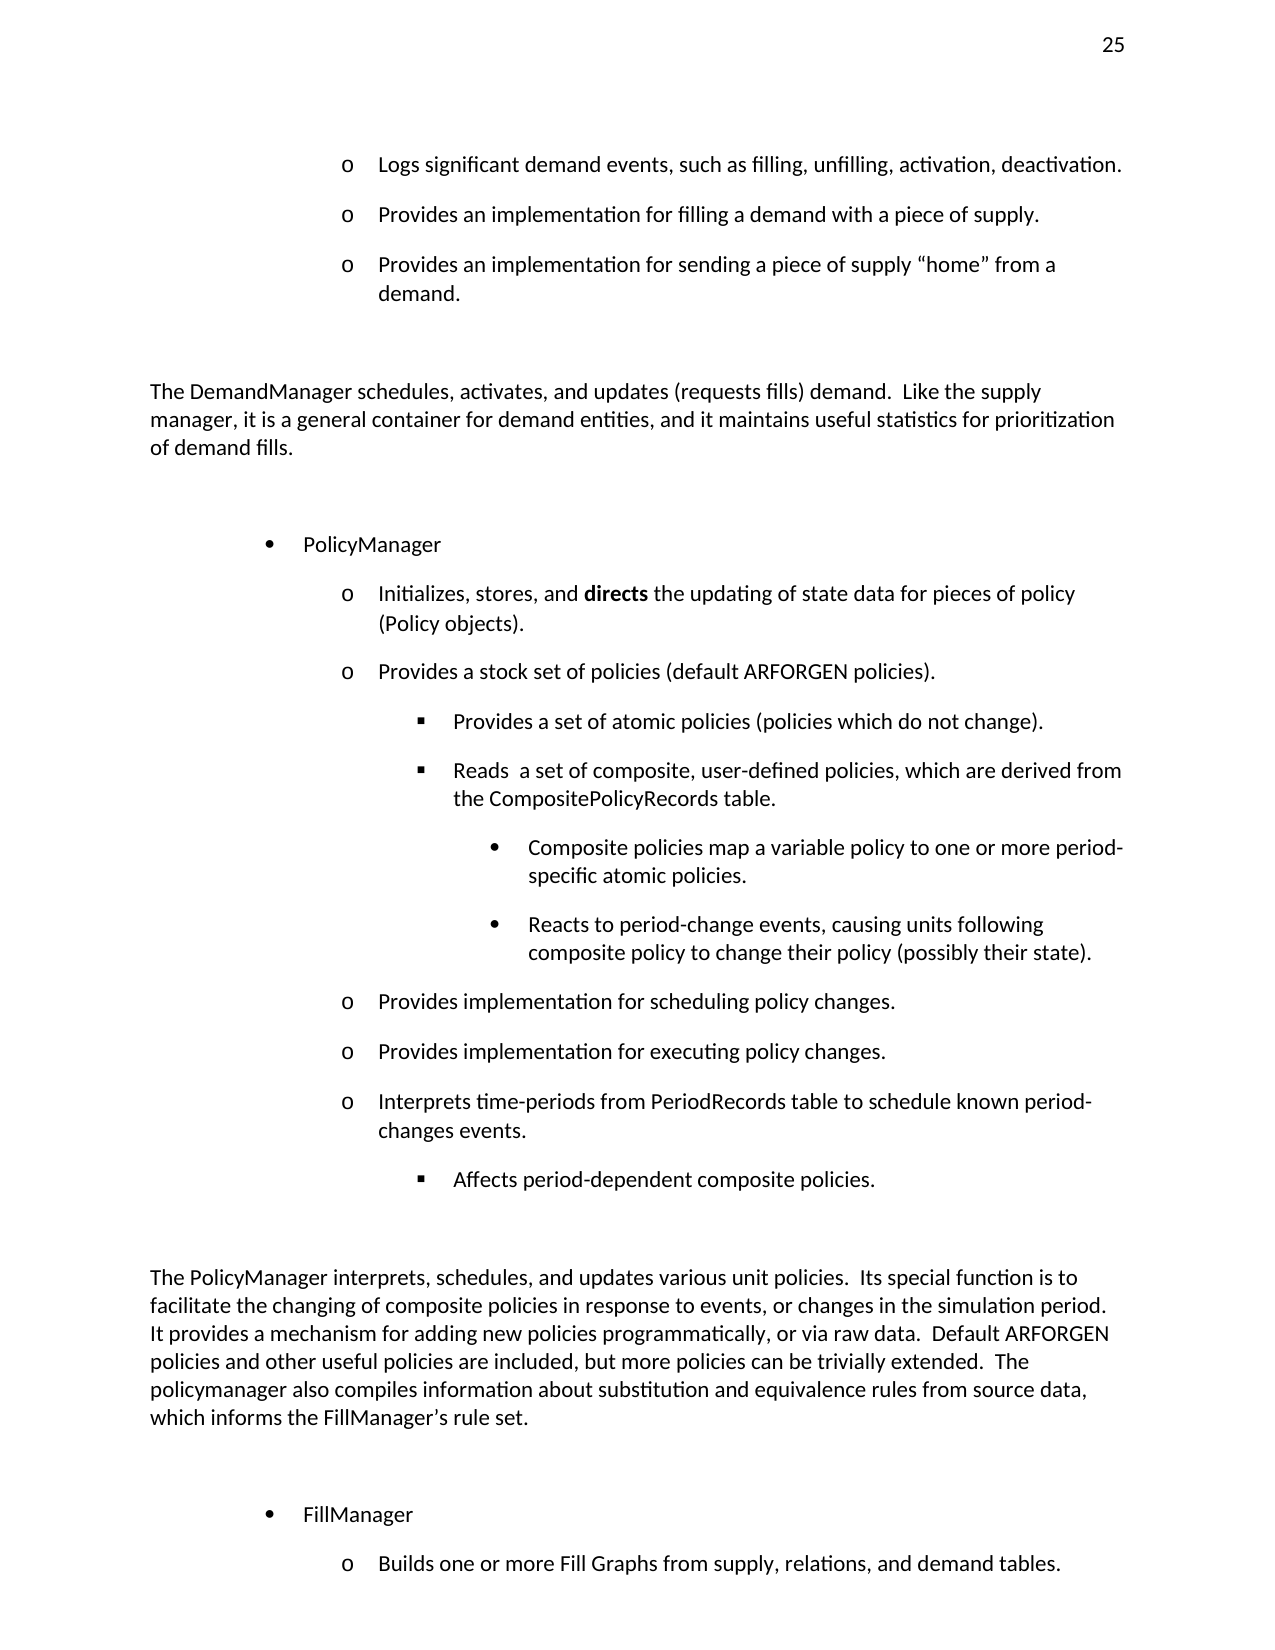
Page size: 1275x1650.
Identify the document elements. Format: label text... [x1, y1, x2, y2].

list Provides implementation for scheduling policy changes. [341, 987, 1125, 1016]
list Initializes, stores, and directs the updating of state data for pieces of policy (Policy objects). [341, 579, 1125, 637]
list Interprets time-periods from PeriodRecords table to schedule known period-changes events. [341, 1087, 1125, 1144]
list Provides an implementation for sending a piece of supply “home” from a demand. [341, 250, 1125, 307]
list Composite policies map a variable policy to one or more period-specific atomic policies. [491, 833, 1125, 889]
list Reacts to period-change events, causing units following composite policy to change their policy (possibly their state). [491, 910, 1125, 966]
list Affects period-dependent composite policies. [416, 1165, 1125, 1193]
list Builds one or more Fill Graphs from supply, relations, and demand tables. [341, 1549, 1125, 1578]
list FillManager [266, 1501, 1125, 1528]
list Provides implementation for executing policy changes. [341, 1037, 1125, 1066]
list Provides an implementation for filling a demand with a piece of supply. [341, 200, 1125, 229]
list The DemandManager schedules, activates, and updates (requests fills) demand. Like the supply manager, it is a general container for demand entities, and it maintains useful statistics for prioritization of demand fills. [150, 377, 1125, 461]
list PolicyManager [266, 531, 1125, 559]
list Logs significant demand events, such as filling, unfilling, activation, deactivation. [341, 150, 1125, 179]
list Reads a set of composite, user-defined policies, which are derived from the CompositePolicyRecords table. [416, 756, 1125, 812]
list Provides a set of atomic policies (policies which do not change). [416, 707, 1125, 736]
list Provides a stock set of policies (default ARFORGEN policies). [341, 657, 1125, 687]
list The PolicyManager interprets, schedules, and updates various unit policies. Its special function is to facilitate the changing of composite policies in response to events, or changes in the simulation period. It provides a mechanism for adding new policies programmatically, or via raw data. Default ARFORGEN policies and other useful policies are included, but more policies can be trivially extended. The policymanager also compiles information about substitution and equivalence rules from source data, which informs the FillManager’s rule set. [150, 1263, 1125, 1431]
